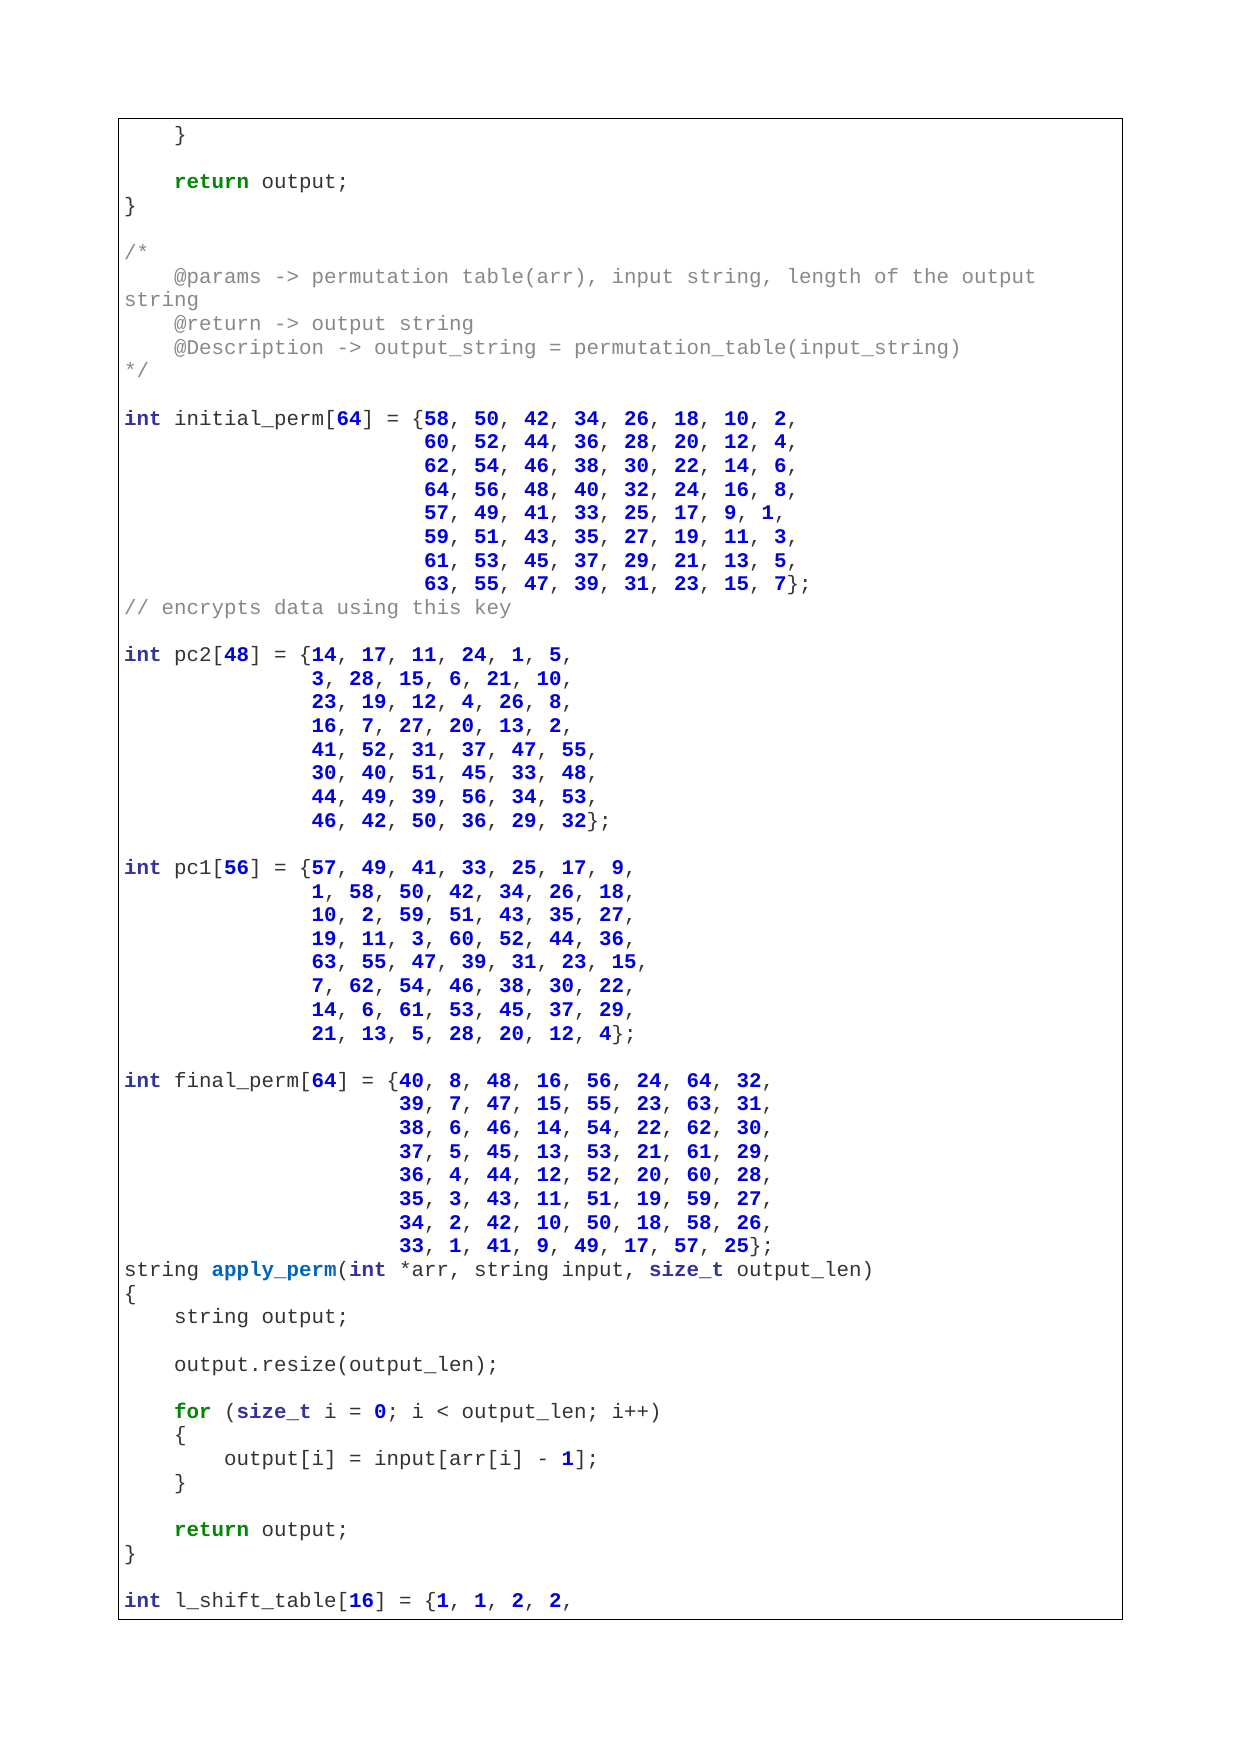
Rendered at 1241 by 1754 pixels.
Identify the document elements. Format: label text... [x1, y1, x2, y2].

table_header } return output; } /* @params -> permutation table(arr), input string, length of the output string @return -> output string @Description -> output_string = permutation_table(input_string) */ int initial_perm[64] = {58, 50, 42, 34, 26, 18, 10, 2, 60, 52, 44, 36, 28, 20, 12, 4, 62, 54, 46, 38, 30, 22, 14, 6, 64, 56, 48, 40, 32, 24, 16, 8, 57, 49, 41, 33, 25, 17, 9, 1, 59, 51, 43, 35, 27, 19, 11, 3, 61, 53, 45, 37, 29, 21, 13, 5, 63, 55, 47, 39, 31, 23, 15, 7}; // encrypts data using this key int pc2[48] = {14, 17, 11, 24, 1, 5, 3, 28, 15, 6, 21, 10, 23, 19, 12, 4, 26, 8, 16, 7, 27, 20, 13, 2, 41, 52, 31, 37, 47, 55, 30, 40, 51, 45, 33, 48, 44, 49, 39, 56, 34, 53, 46, 42, 50, 36, 29, 32}; int pc1[56] = {57, 49, 41, 33, 25, 17, 9, 1, 58, 50, 42, 34, 26, 18, 10, 2, 59, 51, 43, 35, 27, 19, 11, 3, 60, 52, 44, 36, 63, 55, 47, 39, 31, 23, 15, 7, 62, 54, 46, 38, 30, 22, 14, 6, 61, 53, 45, 37, 29, 21, 13, 5, 28, 20, 12, 4}; int final_perm[64] = {40, 8, 48, 16, 56, 24, 64, 32, 39, 7, 47, 15, 55, 23, 63, 31, 38, 6, 46, 14, 54, 22, 62, 30, 37, 5, 45, 13, 53, 21, 61, 29, 36, 4, 44, 12, 52, 20, 60, 28, 35, 3, 43, 11, 51, 19, 59, 27, 34, 2, 42, 10, 50, 18, 58, 26, 33, 1, 41, 9, 49, 17, 57, 25}; string apply_perm(int *arr, string input, size_t output_len) { string output; output.resize(output_len); for (size_t i = 0; i < output_len; i++) { output[i] = input[arr[i] - 1]; } return output; } int l_shift_table[16] = {1, 1, 2, 2, [119, 119, 1122, 1619]
